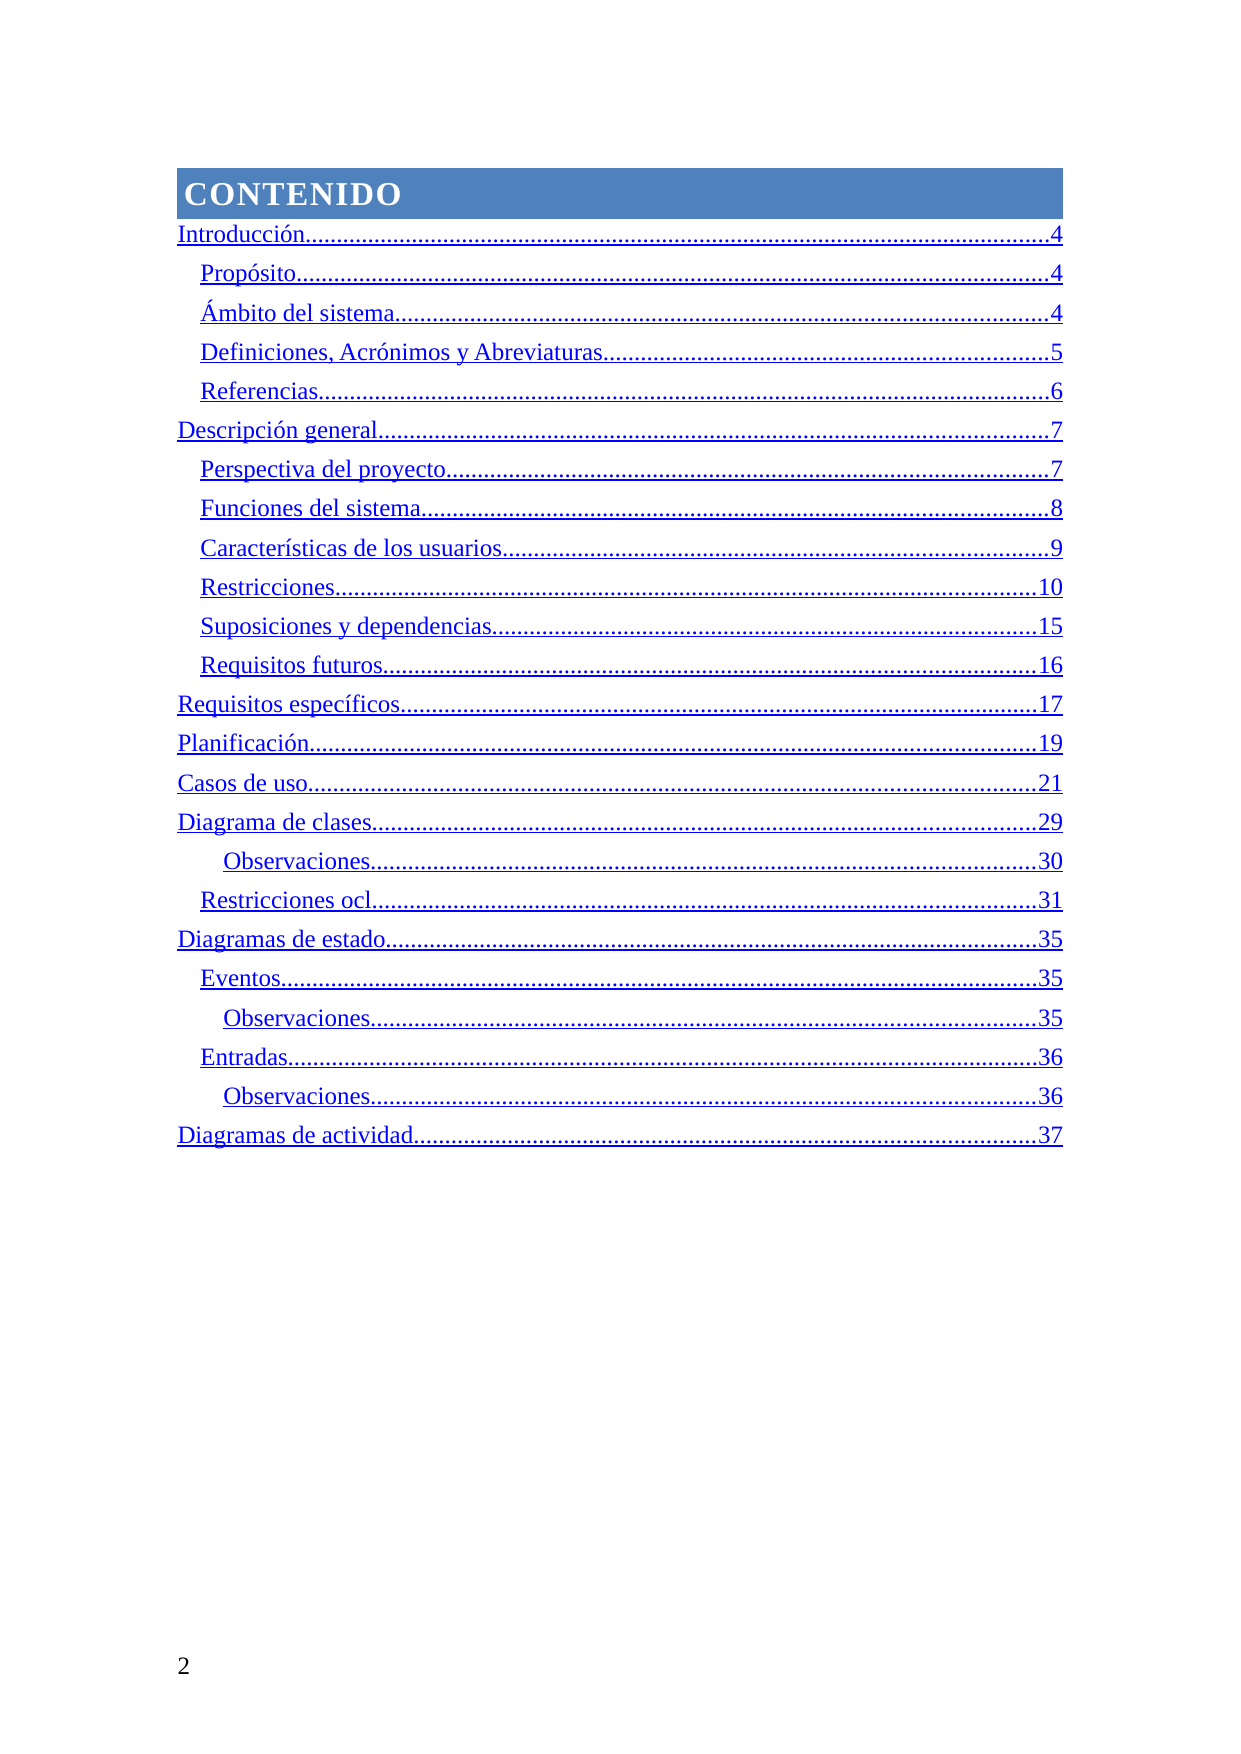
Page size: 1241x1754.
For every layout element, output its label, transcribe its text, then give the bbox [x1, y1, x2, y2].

text Restricciones 10 [200, 572, 1063, 597]
text Eventos 35 [200, 963, 1063, 988]
text Definiciones, Acrónimos y Abreviaturas 5 [200, 337, 1063, 362]
subtitle Contenido [184, 175, 1057, 213]
text Funciones del sistema 8 [200, 493, 1063, 518]
text Observaciones 30 [223, 846, 1063, 871]
text Referencias 6 [200, 376, 1063, 401]
text Diagrama de clases 29 [177, 807, 1063, 832]
text Observaciones 36 [223, 1081, 1063, 1106]
text Requisitos específicos 17 [177, 689, 1063, 714]
text Planificación 19 [177, 728, 1063, 753]
text Suposiciones y dependencias 15 [200, 611, 1063, 636]
text Propósito 4 [200, 258, 1063, 283]
text Restricciones ocl 31 [200, 885, 1063, 910]
text Introducción 4 [177, 219, 1063, 244]
text Perspectiva del proyecto 7 [200, 454, 1063, 479]
text Diagramas de estado 35 [177, 924, 1063, 949]
text Observaciones 35 [223, 1003, 1063, 1028]
text Características de los usuarios 9 [200, 533, 1063, 558]
text Entradas 36 [200, 1042, 1063, 1067]
text Diagramas de actividad 37 [177, 1120, 1063, 1145]
text Casos de uso 21 [177, 768, 1063, 793]
text Requisitos futuros 16 [200, 650, 1063, 675]
text Ámbito del sistema 4 [200, 298, 1063, 323]
text Descripción general 7 [177, 415, 1063, 440]
